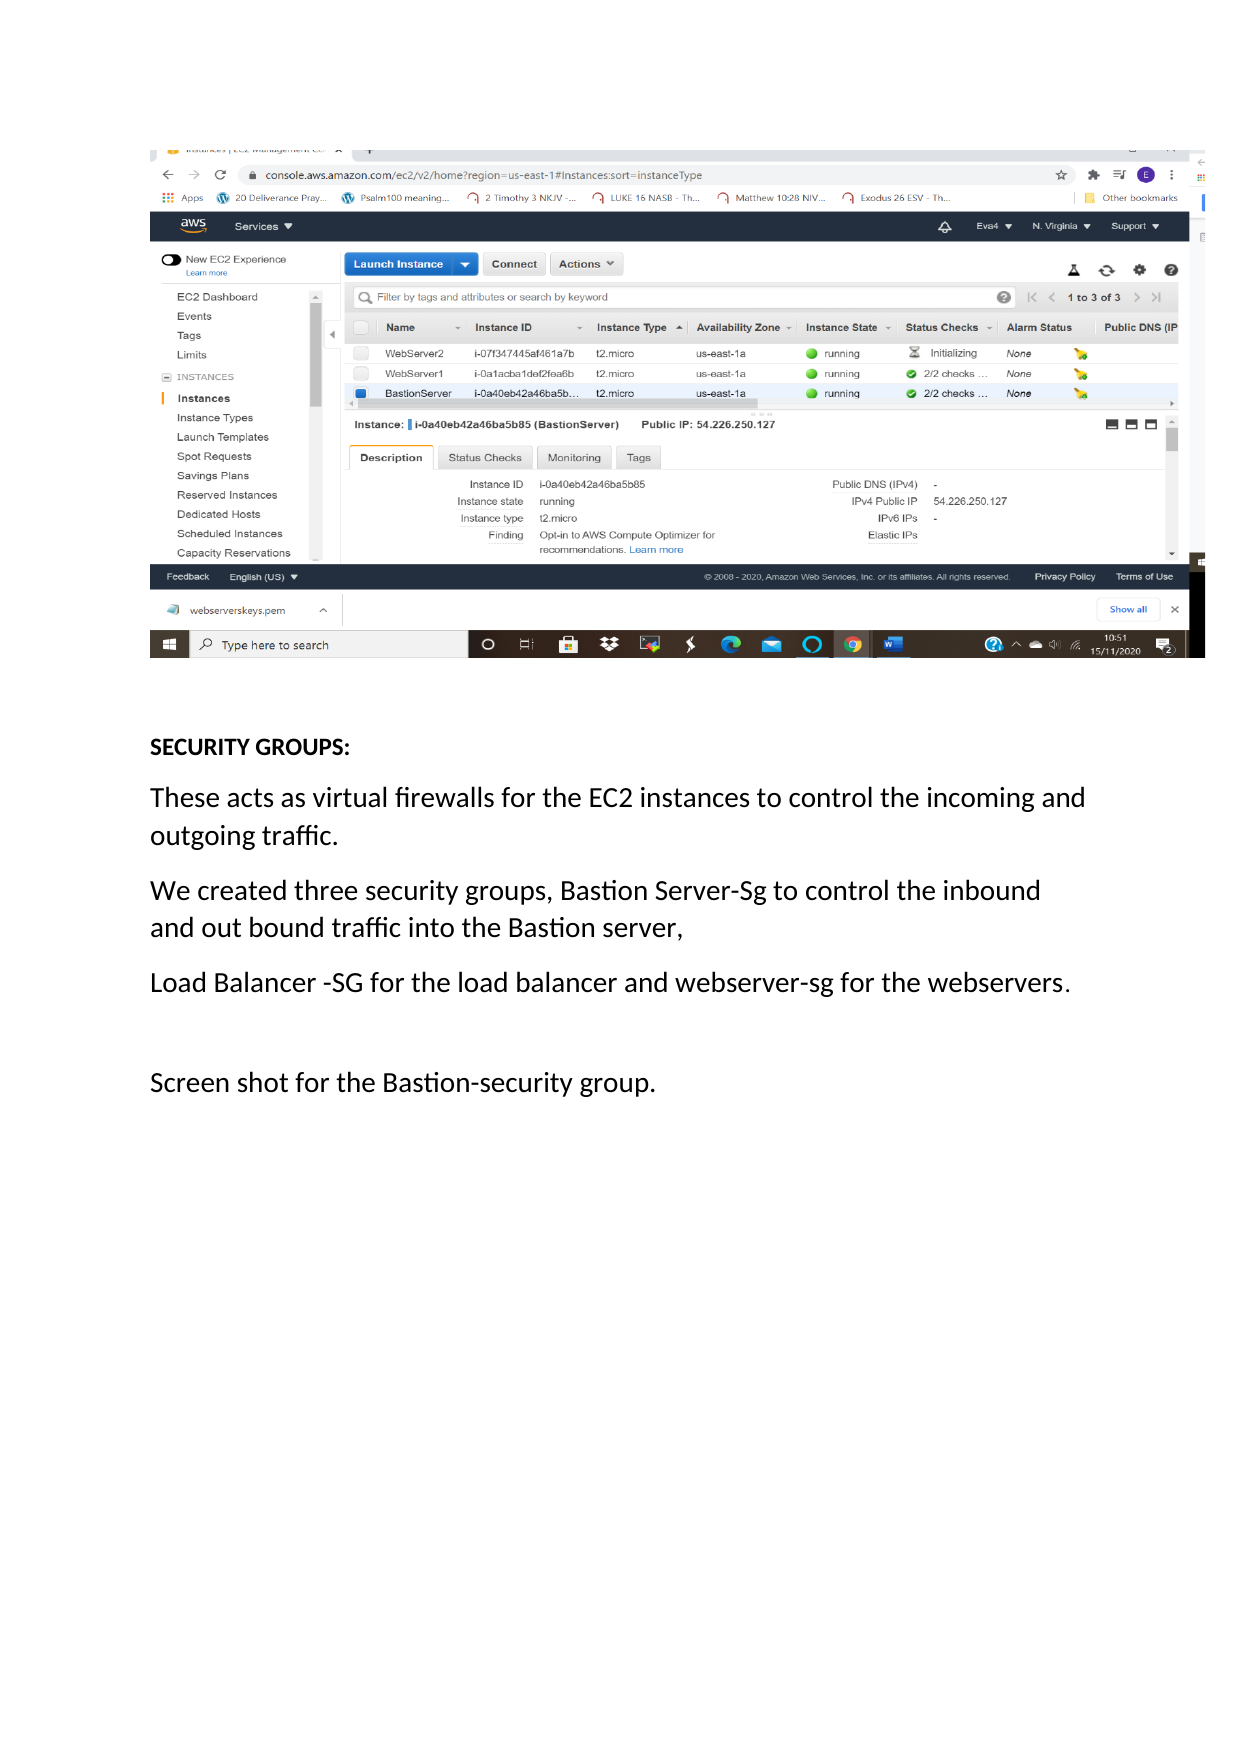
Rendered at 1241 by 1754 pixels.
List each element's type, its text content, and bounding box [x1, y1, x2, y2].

text Screen shot for the Bastion-security group. [150, 1064, 1090, 1100]
text These acts as virtual firewalls for the EC2 instances to control the incoming and outgoing traffic. [150, 779, 1090, 853]
text We created three security groups, Bastion Server-Sg to control the inbound and out bound traffic into the Bastion server, [150, 872, 1090, 945]
text SECURITY GROUPS: [150, 731, 1090, 761]
text Load Balancer -SG for the load balancer and webserver-sg for the webservers. [150, 964, 1090, 999]
